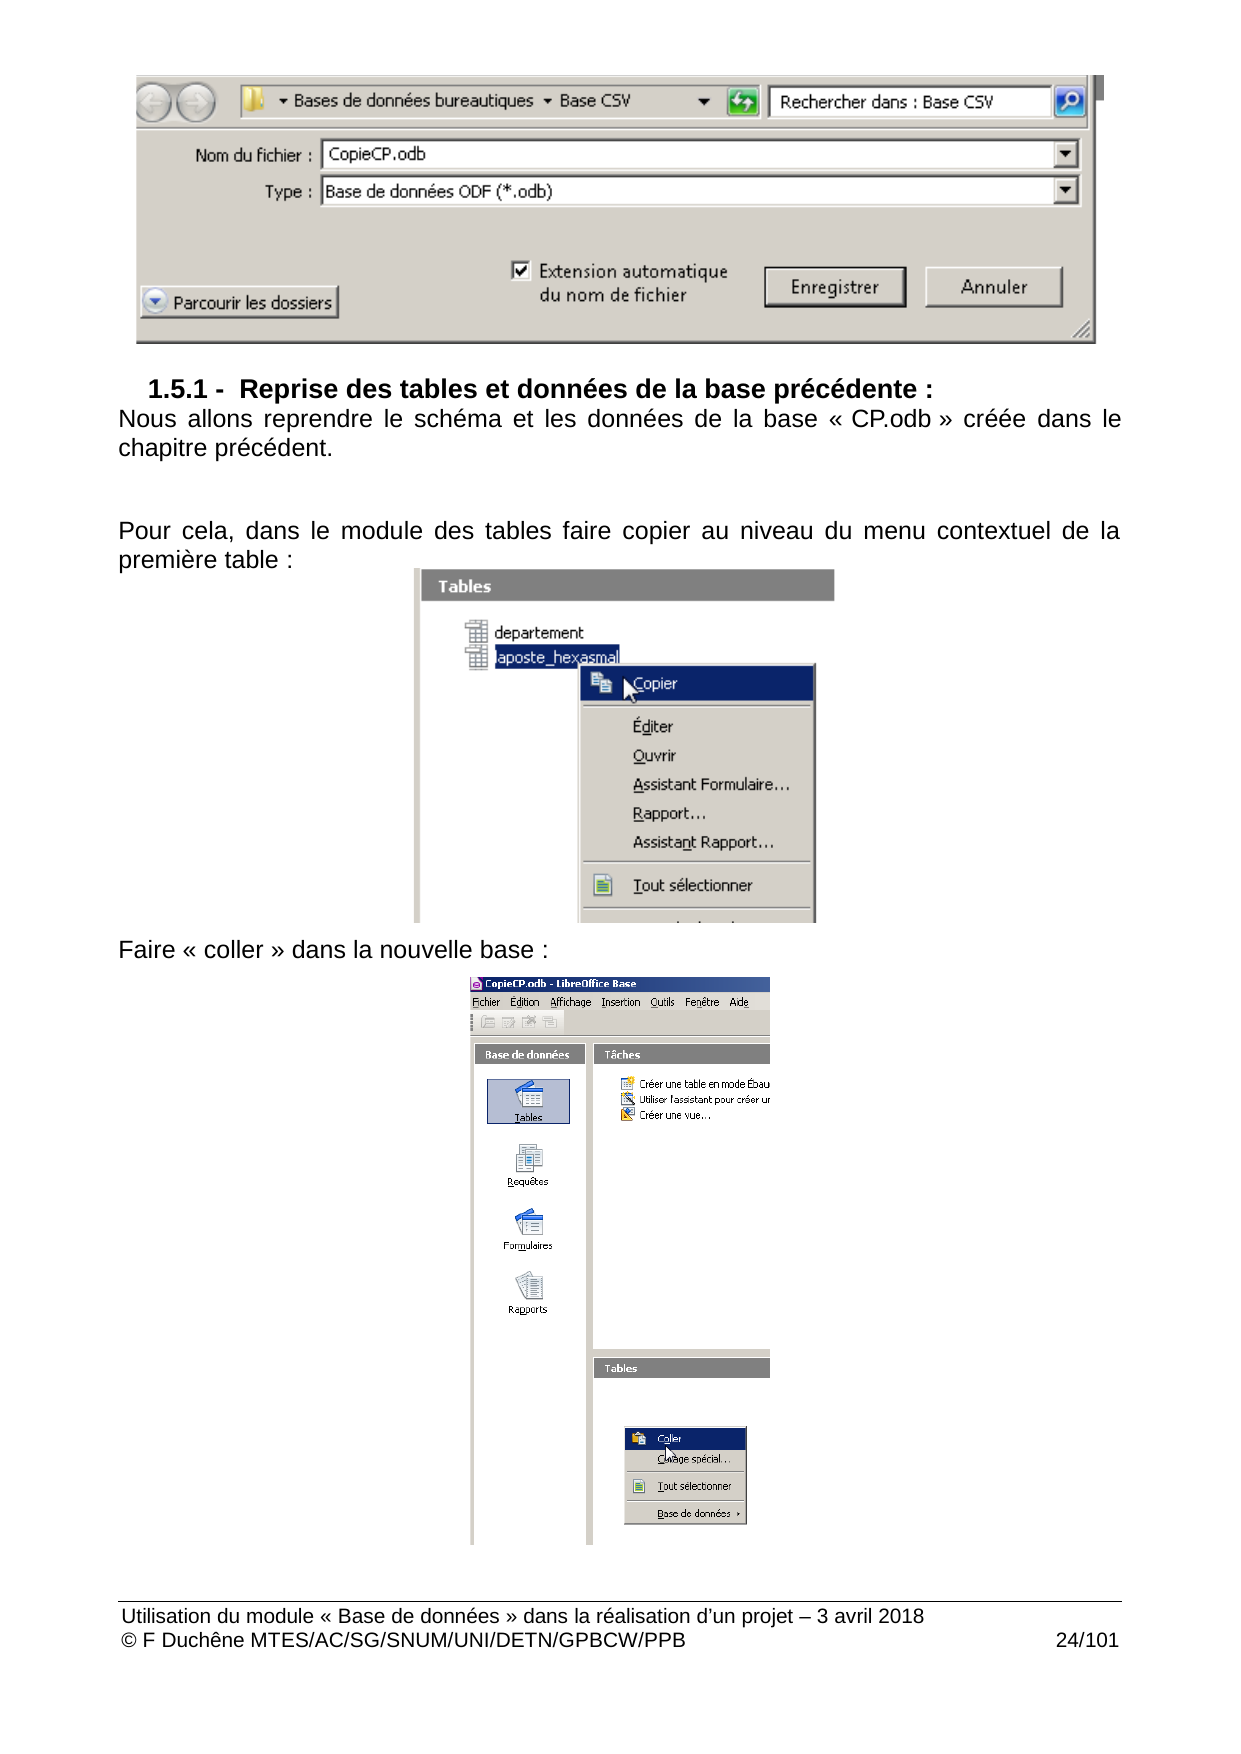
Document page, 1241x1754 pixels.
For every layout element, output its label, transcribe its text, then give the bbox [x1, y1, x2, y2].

text Pour cela, dans le module des tables faire copier au niveau du menu contextuel de la première table : [118, 516, 1122, 574]
picture [470, 977, 770, 1545]
subtitle Reprise des tables et données de la base précédente : [148, 373, 1122, 404]
picture [136, 75, 1104, 344]
picture [413, 568, 835, 923]
text Faire « coller » dans la nouvelle base : [118, 935, 1122, 964]
text Nous allons reprendre le schéma et les données de la base « CP.odb » créée dans le chapitre précédent. [118, 404, 1122, 462]
